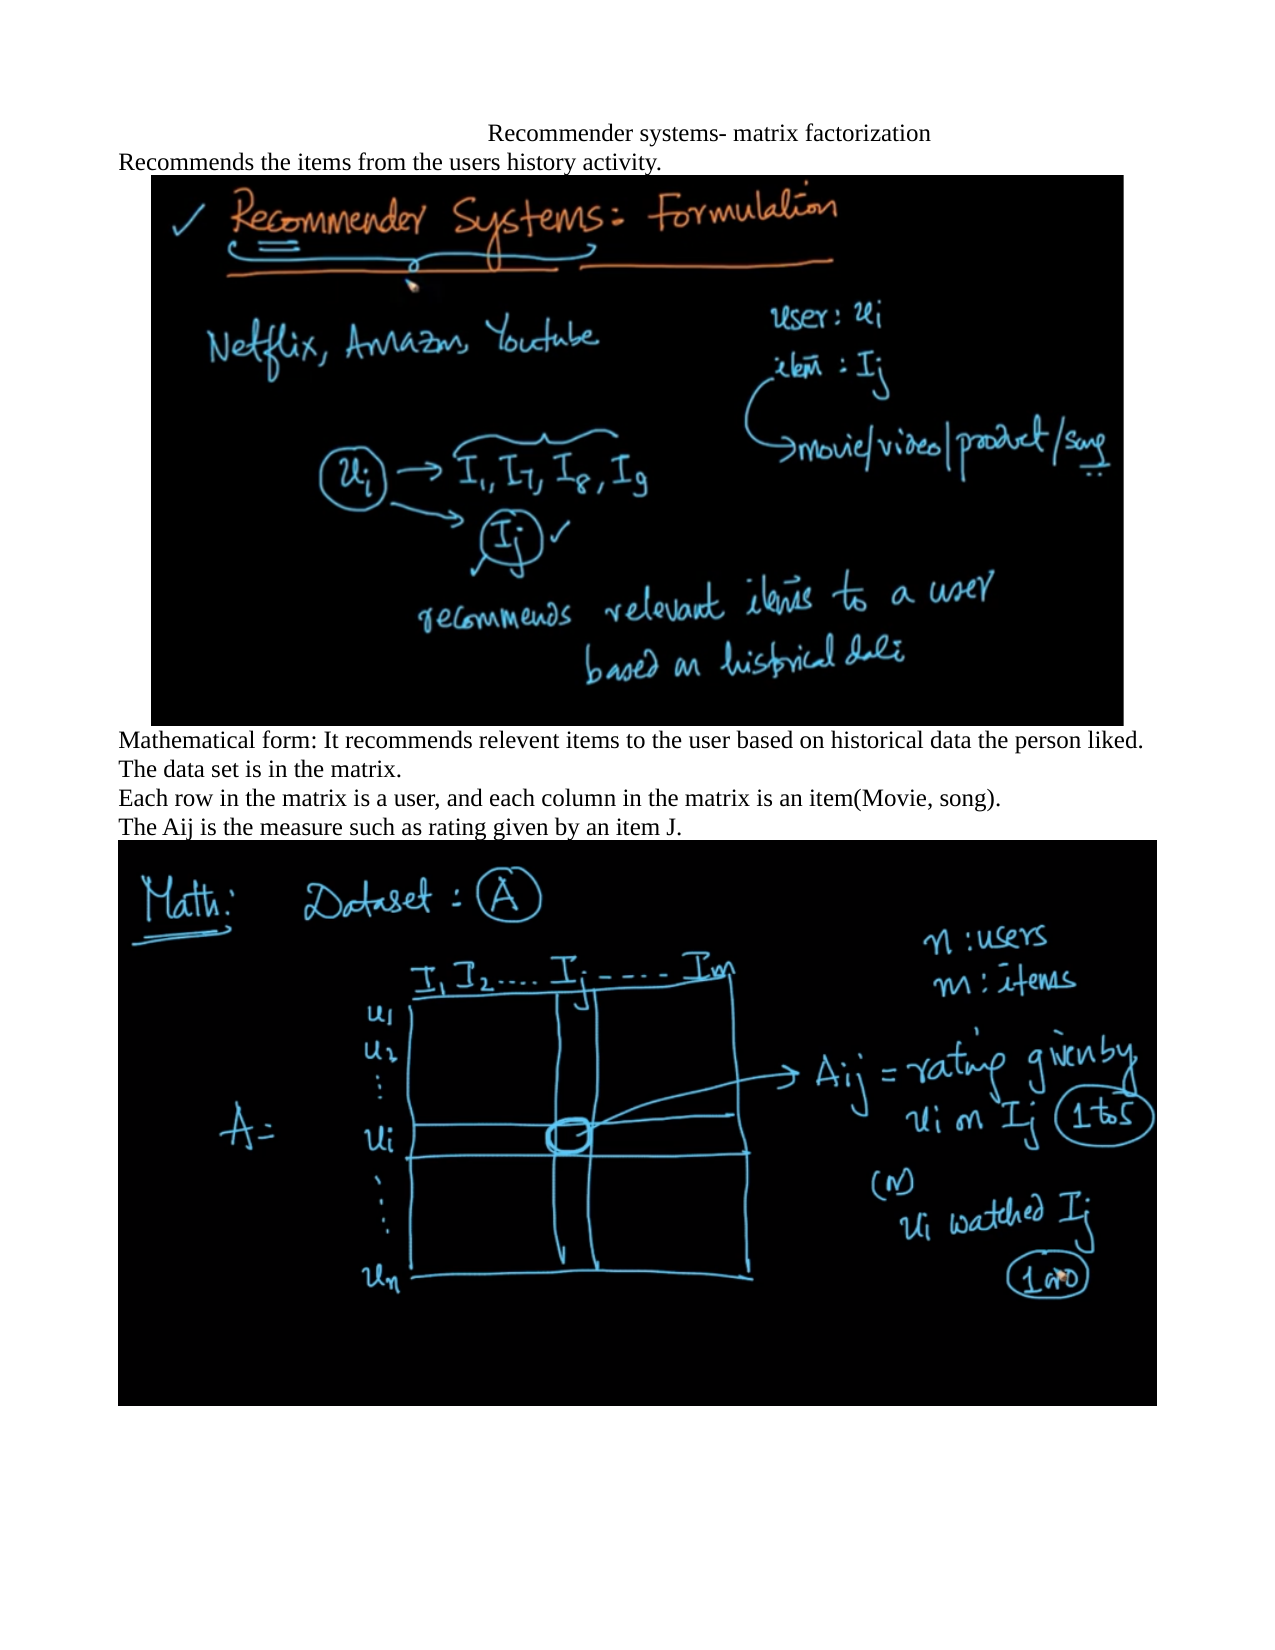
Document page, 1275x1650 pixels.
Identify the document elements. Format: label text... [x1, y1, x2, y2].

text The Aij is the measure such as rating given by an item J. [118, 812, 1157, 840]
text Recommender systems- matrix factorization [118, 118, 1157, 147]
picture [151, 175, 1124, 726]
text Each row in the matrix is a user, and each column in the matrix is an item(Movie, song). [118, 783, 1157, 812]
text Recommends the items from the users history activity. [118, 147, 1157, 176]
picture [118, 840, 1157, 1406]
text Mathematical form: It recommends relevent items to the user based on historical data the person liked. [118, 176, 1157, 754]
text The data set is in the matrix. [118, 754, 1157, 783]
